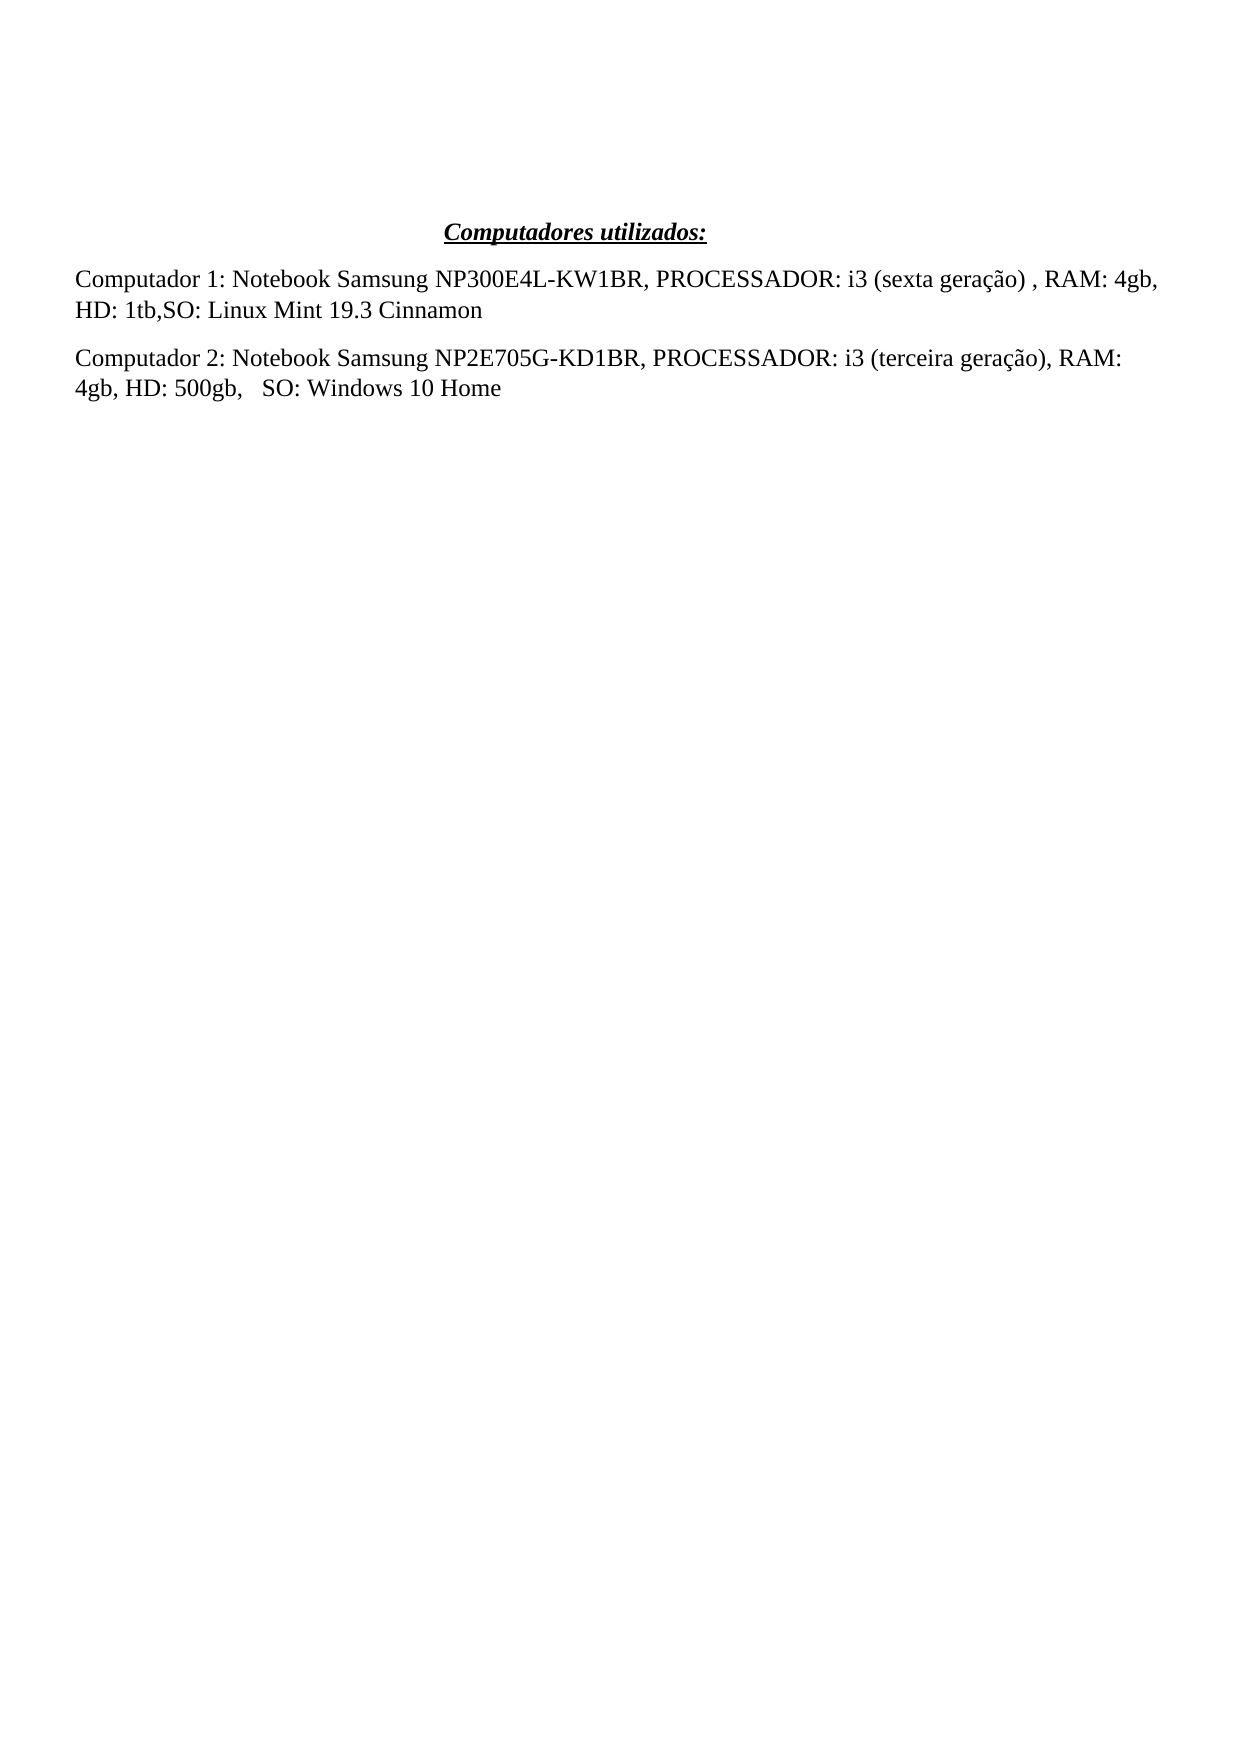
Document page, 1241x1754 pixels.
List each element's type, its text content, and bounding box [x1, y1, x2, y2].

text Computador 1: Notebook Samsung NP300E4L-KW1BR, PROCESSADOR: i3 (sexta geração) , RAM: 4gb, HD: 1tb,SO: Linux Mint 19.3 Cinnamon [75, 264, 1165, 324]
text Computador 2: Notebook Samsung NP2E705G-KD1BR, PROCESSADOR: i3 (terceira geração), RAM: 4gb, HD: 500gb, SO: Windows 10 Home [75, 343, 1165, 402]
text Computadores utilizados: [75, 217, 1165, 246]
